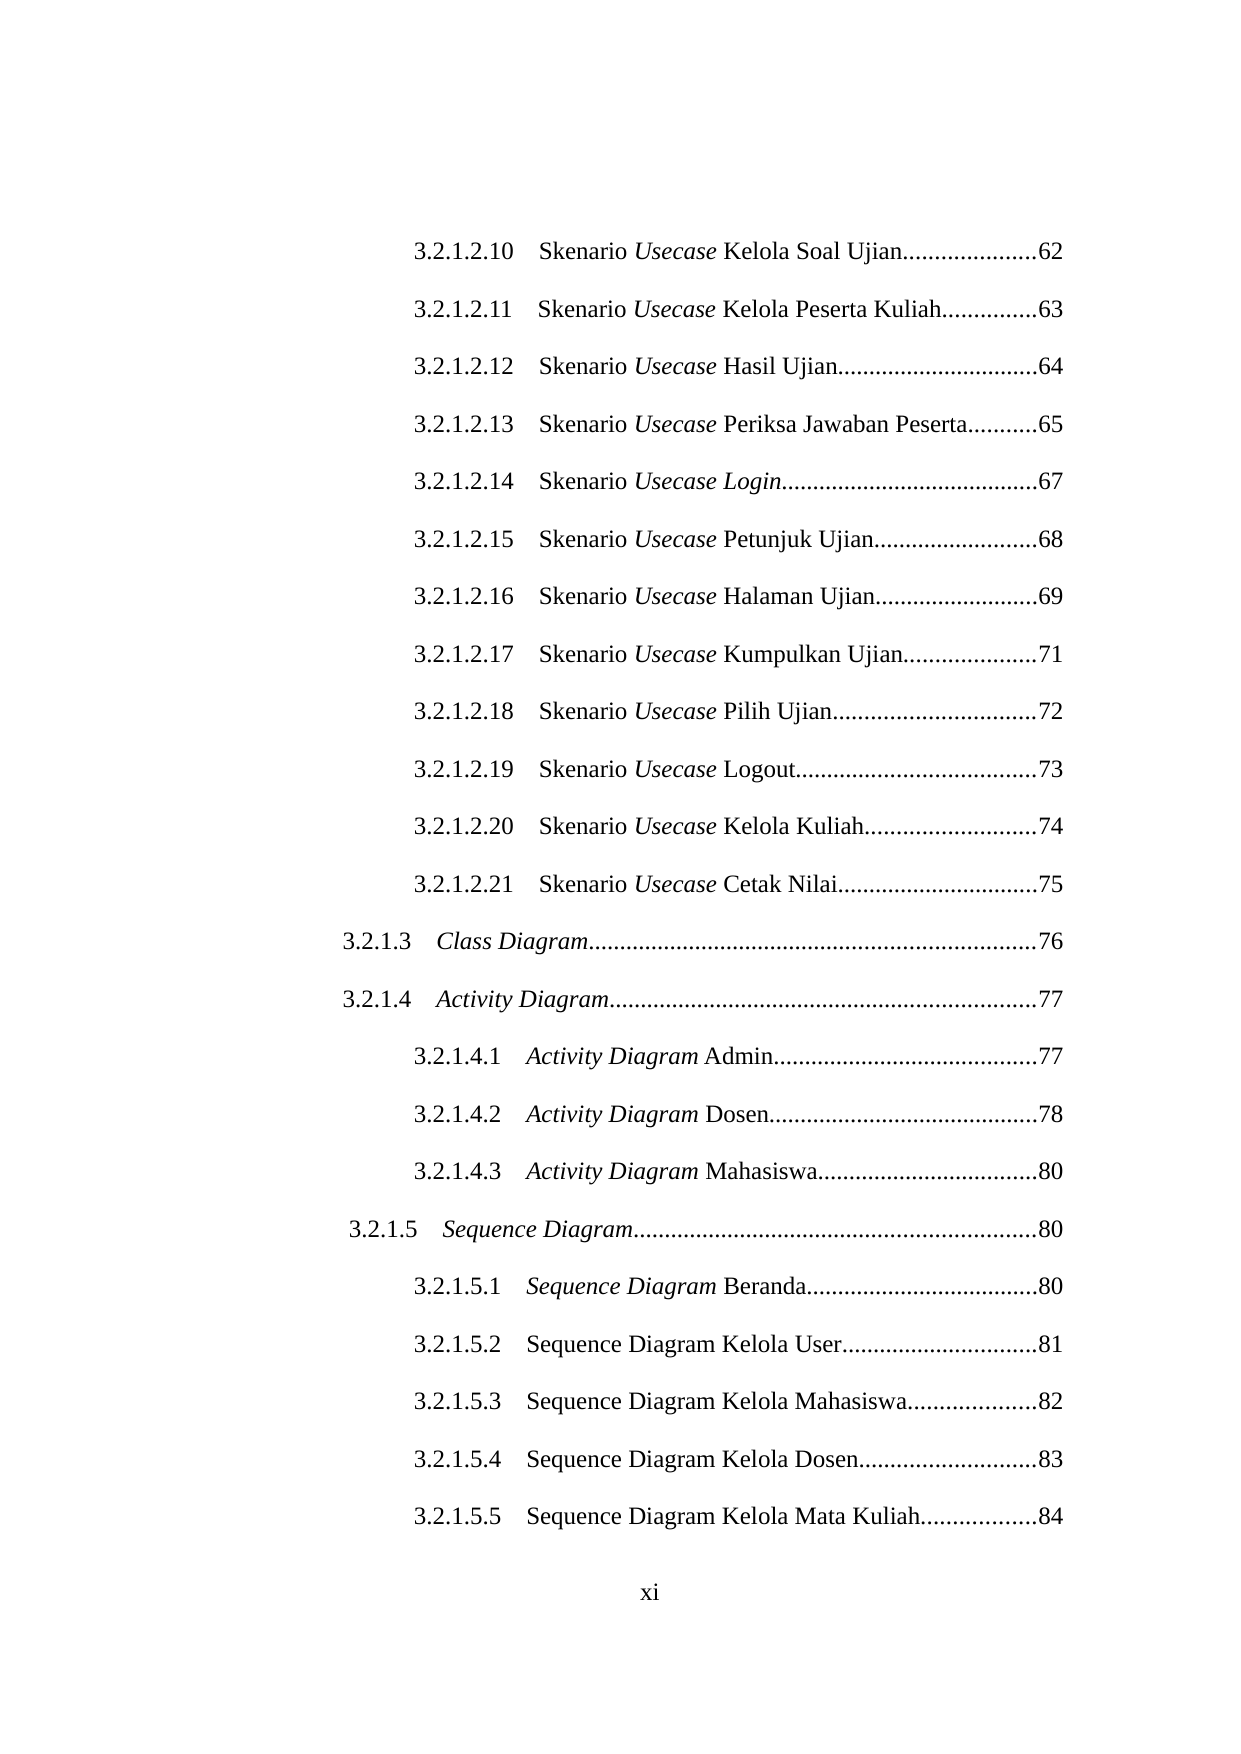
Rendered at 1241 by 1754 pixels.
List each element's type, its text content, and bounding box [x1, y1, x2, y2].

text 3.2.1.4.3 Activity Diagram Mahasiswa 80 [413, 1156, 1063, 1185]
text 3.2.1.2.15 Skenario Usecase Petunjuk Ujian 68 [413, 524, 1063, 552]
text 3.2.1.2.11 Skenario Usecase Kelola Peserta Kuliah 63 [413, 294, 1063, 322]
text 3.2.1.5 Sequence Diagram 80 [348, 1214, 1063, 1242]
text 3.2.1.2.13 Skenario Usecase Periksa Jawaban Peserta 65 [413, 409, 1063, 437]
text 3.2.1.4.2 Activity Diagram Dosen 78 [413, 1099, 1063, 1127]
text 3.2.1.3 Class Diagram 76 [342, 926, 1063, 955]
text 3.2.1.2.21 Skenario Usecase Cetak Nilai 75 [413, 869, 1063, 897]
text 3.2.1.4 Activity Diagram 77 [342, 984, 1063, 1012]
text 3.2.1.4.1 Activity Diagram Admin 77 [413, 1041, 1063, 1070]
text 3.2.1.5.1 Sequence Diagram Beranda 80 [413, 1271, 1063, 1300]
text 3.2.1.5.3 Sequence Diagram Kelola Mahasiswa 82 [413, 1386, 1063, 1415]
text 3.2.1.2.12 Skenario Usecase Hasil Ujian 64 [413, 351, 1063, 380]
text 3.2.1.5.4 Sequence Diagram Kelola Dosen 83 [413, 1444, 1063, 1472]
text 3.2.1.2.14 Skenario Usecase Login 67 [413, 466, 1063, 495]
text 3.2.1.2.16 Skenario Usecase Halaman Ujian 69 [413, 581, 1063, 610]
text 3.2.1.2.18 Skenario Usecase Pilih Ujian 72 [413, 696, 1063, 725]
text 3.2.1.5.2 Sequence Diagram Kelola User 81 [413, 1329, 1063, 1357]
text 3.2.1.2.10 Skenario Usecase Kelola Soal Ujian 62 [413, 236, 1063, 265]
text 3.2.1.2.17 Skenario Usecase Kumpulkan Ujian 71 [413, 639, 1063, 667]
text 3.2.1.5.5 Sequence Diagram Kelola Mata Kuliah 84 [413, 1501, 1063, 1530]
text 3.2.1.2.19 Skenario Usecase Logout 73 [413, 754, 1063, 782]
text 3.2.1.2.20 Skenario Usecase Kelola Kuliah 74 [413, 811, 1063, 840]
